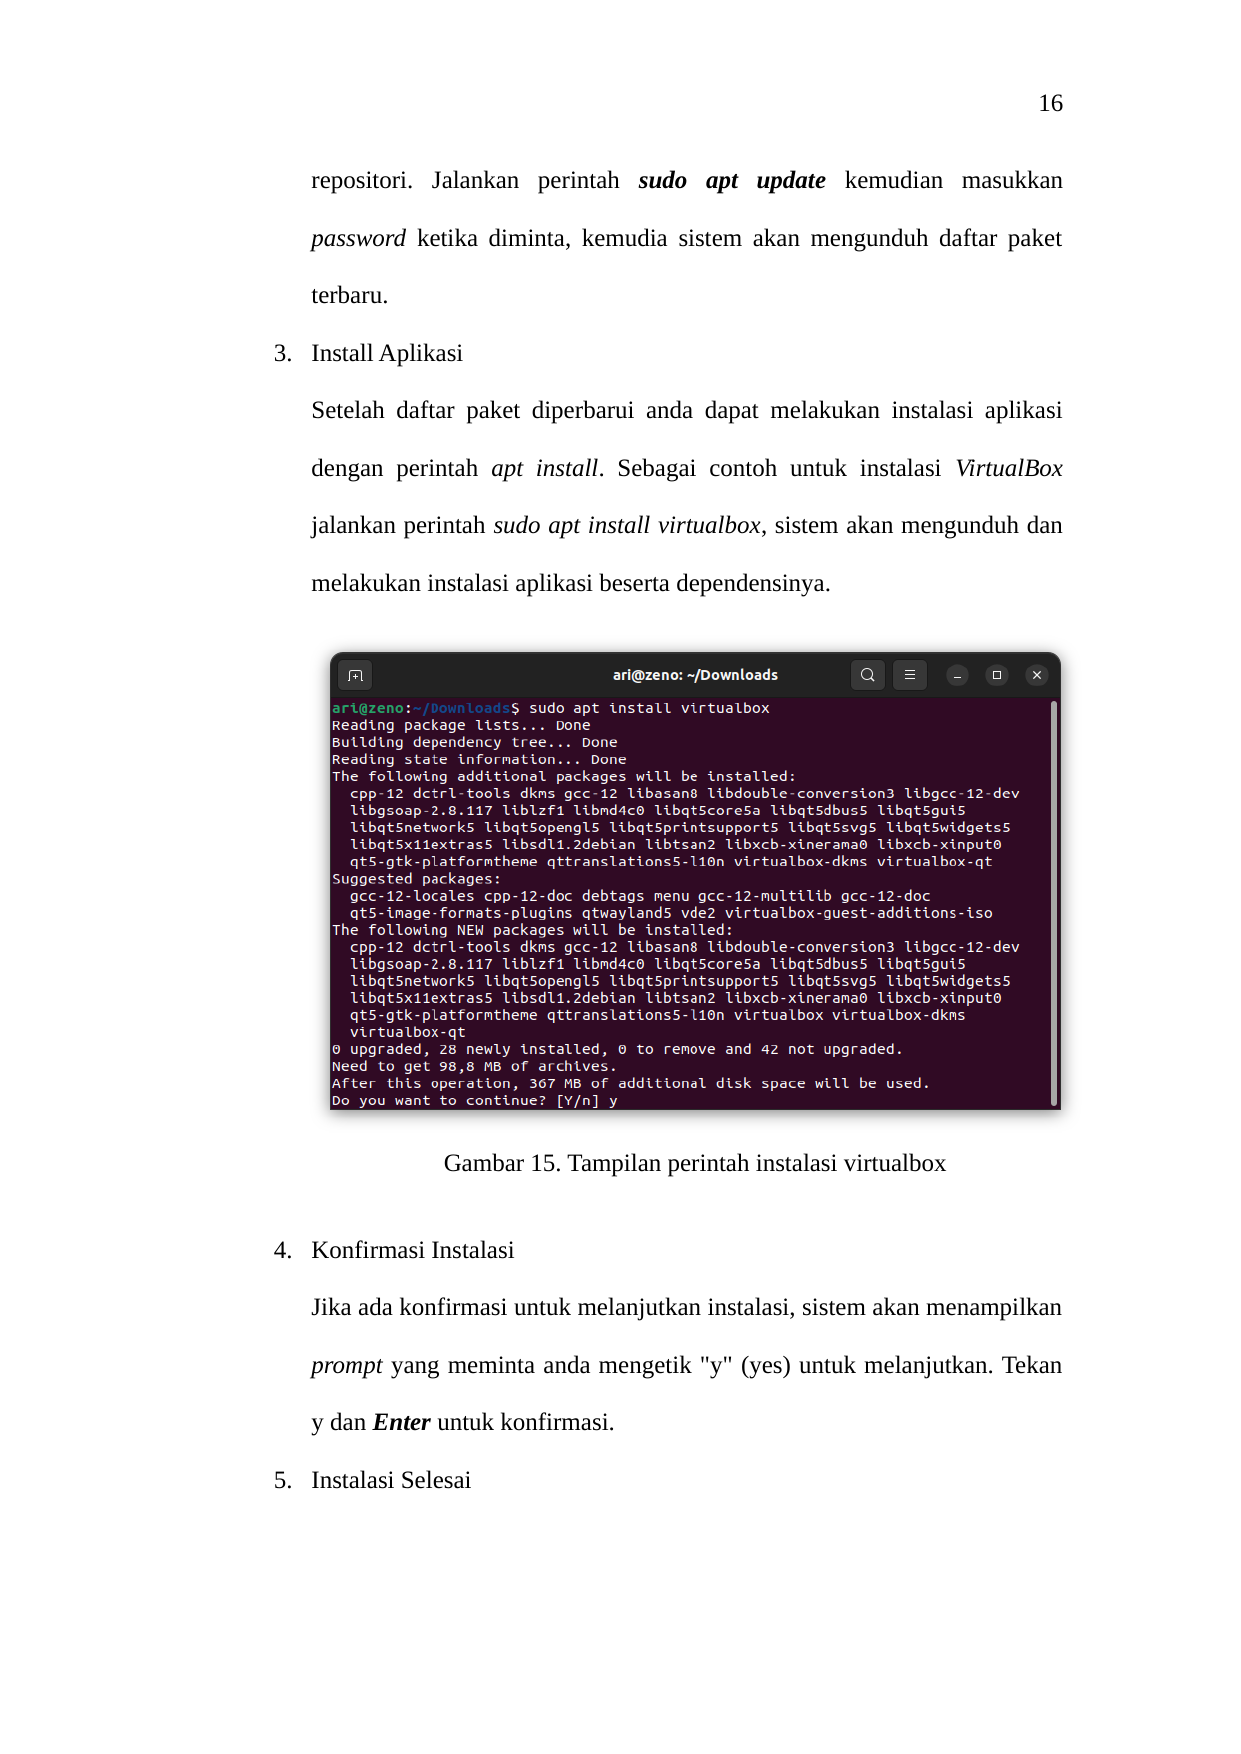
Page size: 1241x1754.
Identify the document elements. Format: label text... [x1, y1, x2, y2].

list Jika ada konfirmasi untuk melanjutkan instalasi, sistem akan menampilkan prompt yang meminta anda mengetik "y" (yes) untuk melanjutkan. Tekan y dan Enter untuk konfirmasi. [274, 1292, 1063, 1436]
list Gambar 15. Tampilan perintah instalasi virtualbox [306, 1136, 1084, 1177]
list repositori. Jalankan perintah sudo apt update kemudian masukkan password ketika diminta, kemudia sistem akan mengunduh daftar paket terbaru. [274, 165, 1063, 309]
list Setelah daftar paket diperbarui anda dapat melakukan instalasi aplikasi dengan perintah apt install. Sebagai contoh untuk instalasi VirtualBox jalankan perintah sudo apt install virtualbox, sistem akan mengunduh dan melakukan instalasi aplikasi beserta dependensinya. [274, 395, 1063, 597]
picture [305, 631, 1085, 1136]
list [306, 619, 1084, 631]
list Instalasi Selesai [274, 1465, 1063, 1493]
list Konfirmasi Instalasi [274, 625, 1063, 1263]
list Install Aplikasi [274, 338, 1063, 367]
